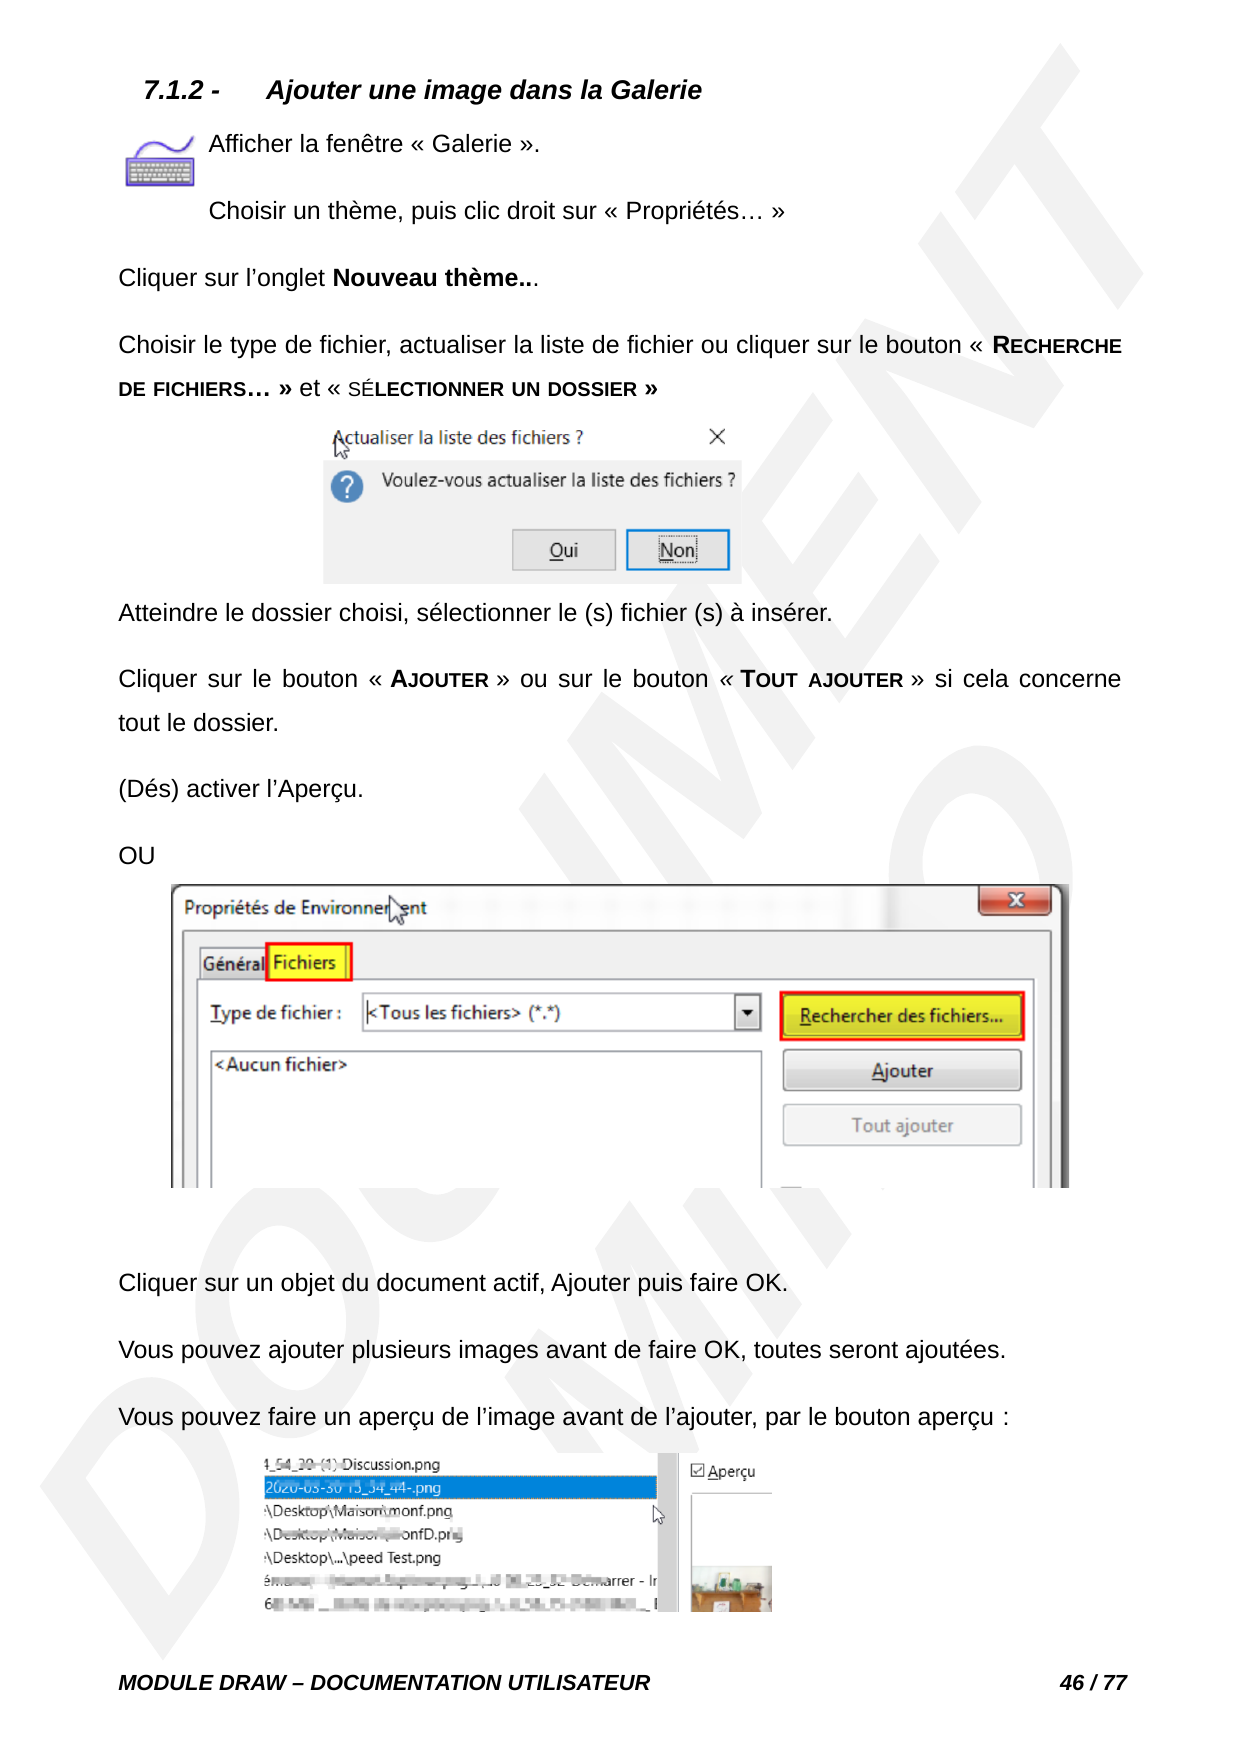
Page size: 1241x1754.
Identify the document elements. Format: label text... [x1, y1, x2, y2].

text Choisir le type de fichier, actualiser la liste de fichier ou cliquer sur le bouton « Recherche de fichiers… » et « sélectionner un dossier » [118, 330, 1122, 402]
text Afficher la fenêtre « Galerie ». [197, 129, 1122, 158]
text (Dés) activer l’Aperçu. [118, 774, 1122, 803]
picture [323, 416, 742, 584]
subtitle Ajouter une image dans la Galerie [143, 74, 1122, 105]
text Vous pouvez faire un aperçu de l’image avant de l’ajouter, par le bouton aperçu : [118, 1402, 1122, 1431]
text Cliquer sur le bouton « Ajouter » ou sur le bouton « Tout ajouter » si cela concerne tout le dossier. [118, 664, 1122, 736]
text Cliquer sur un objet du document actif, Ajouter puis faire OK. [118, 1268, 1122, 1297]
text Choisir un thème, puis clic droit sur « Propriétés… » [118, 196, 1122, 225]
picture [121, 124, 197, 200]
text Atteindre le dossier choisi, sélectionner le (s) fichier (s) à insérer. [118, 439, 1122, 626]
picture [264, 1453, 772, 1612]
text OU [118, 841, 1122, 870]
text Cliquer sur l’onglet Nouveau thème... [118, 263, 1122, 292]
text Vous pouvez ajouter plusieurs images avant de faire OK, toutes seront ajoutées. [118, 1335, 1122, 1364]
picture [171, 884, 1070, 1188]
